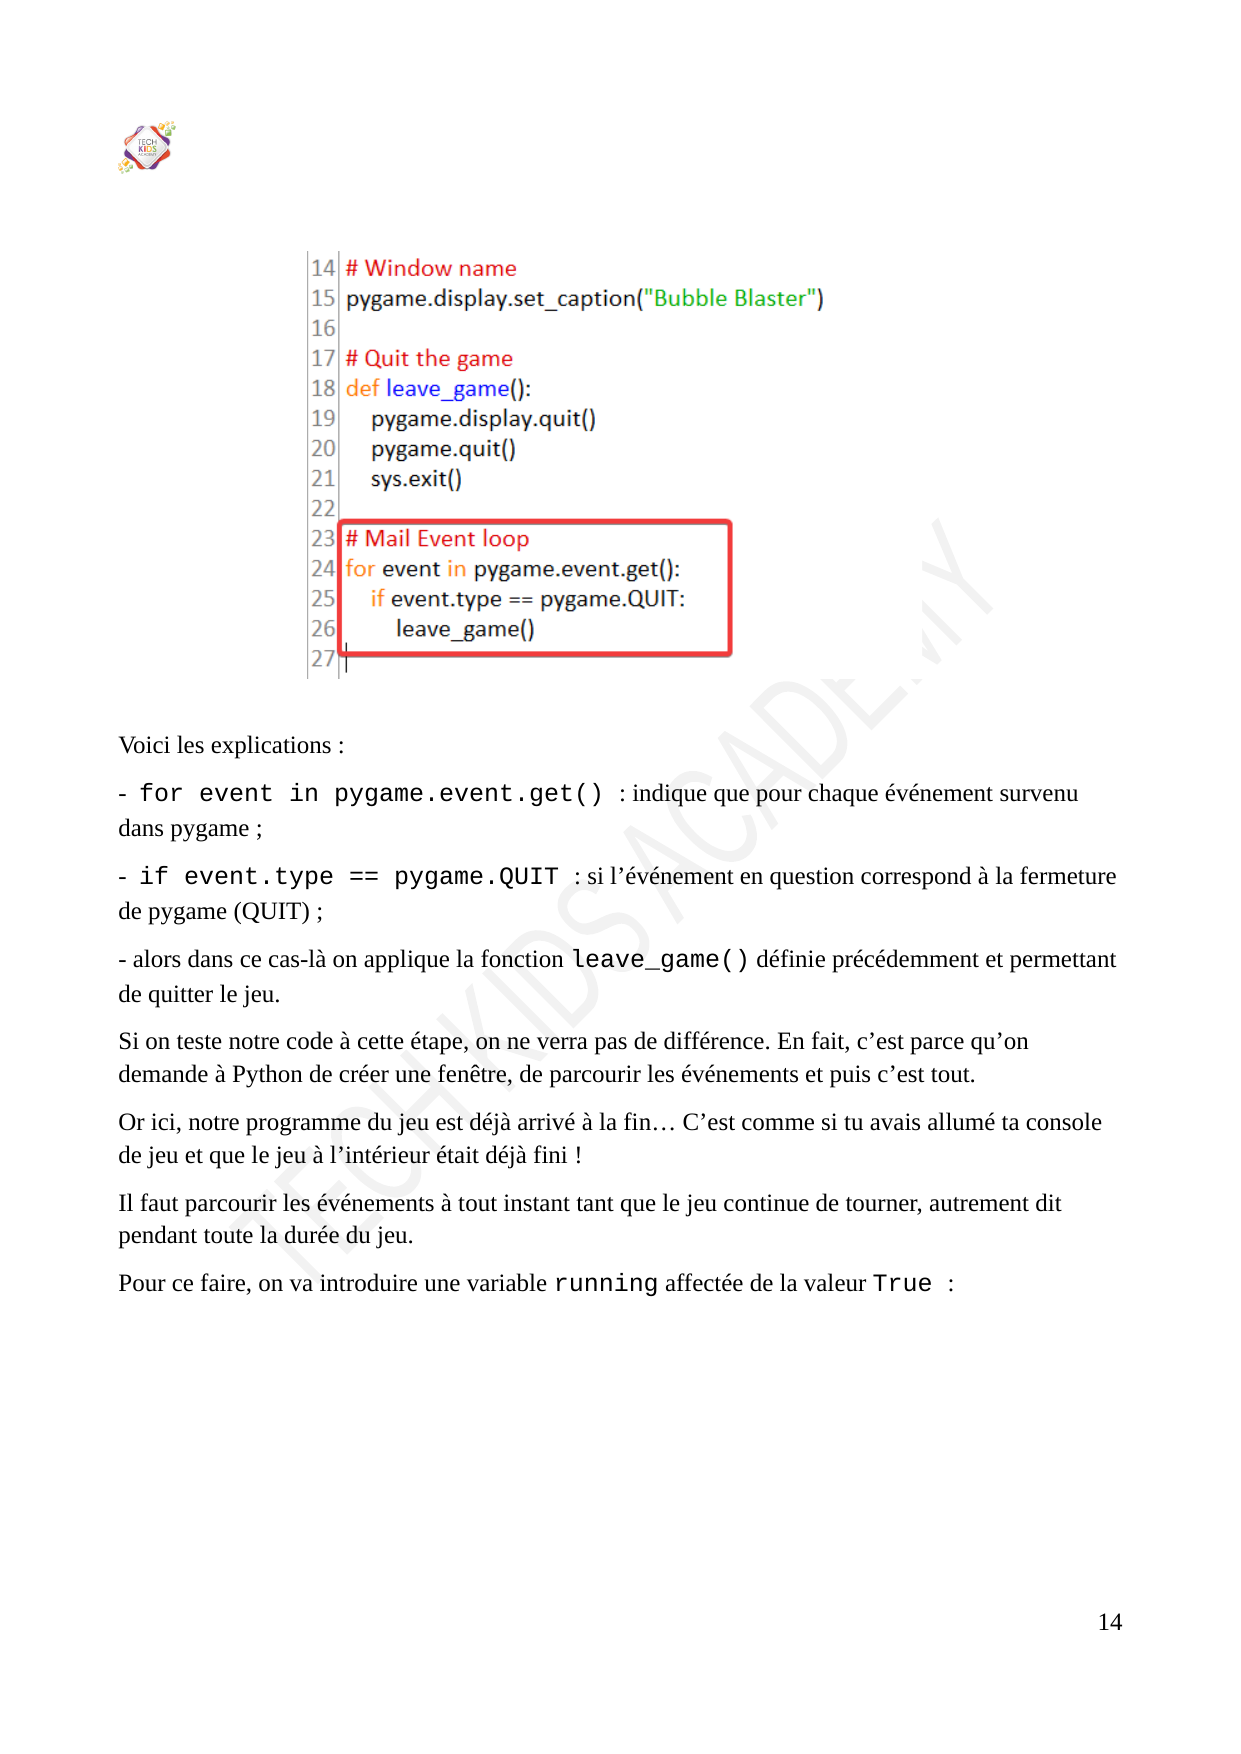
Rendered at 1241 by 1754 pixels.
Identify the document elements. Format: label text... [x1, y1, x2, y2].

text - alors dans ce cas-là on applique la fonction leave_game() définie précédemment et permettant de quitter le jeu. [570, 944, 1122, 1007]
text Voici les explications : [118, 731, 729, 759]
text - for event in pygame.event.get() : indique que pour chaque événement survenu dans pygame ; [118, 778, 691, 842]
text Pour ce faire, on va introduire une variable running affectée de la valeur True : [118, 1268, 1122, 1299]
text Il faut parcourir les événements à tout instant tant que le jeu continue de tourner, autrement dit pendant toute la durée du jeu. [321, 1188, 1122, 1249]
text Il faut parcourir les événements à tout instant tant que le jeu continue de tourner, autrement dit pendant toute la durée du jeu. [118, 1188, 281, 1249]
picture [118, 118, 176, 176]
text - alors dans ce cas-là on applique la fonction leave_game() définie précédemment et permettant de quitter le jeu. [517, 944, 587, 1007]
text - for event in pygame.event.get() : indique que pour chaque événement survenu dans pygame ; [679, 778, 1122, 842]
text - if event.type == pygame.QUIT : si l’événement en question correspond à la fermeture de pygame (QUIT) ; [669, 861, 1122, 925]
text Or ici, notre programme du jeu est déjà arrivé à la fin… C’est comme si tu avais allumé ta console de jeu et que le jeu à l’intérieur était déjà fini ! [118, 1107, 348, 1169]
picture [307, 251, 923, 679]
text - alors dans ce cas-là on applique la fonction leave_game() définie précédemment et permettant de quitter le jeu. [118, 944, 551, 1007]
text [844, 731, 1122, 759]
text [727, 731, 800, 759]
text Or ici, notre programme du jeu est déjà arrivé à la fin… C’est comme si tu avais allumé ta console de jeu et que le jeu à l’intérieur était déjà fini ! [342, 1107, 1122, 1169]
text - if event.type == pygame.QUIT : si l’événement en question correspond à la fermeture de pygame (QUIT) ; [118, 861, 677, 925]
text Il faut parcourir les événements à tout instant tant que le jeu continue de tourner, autrement dit pendant toute la durée du jeu. [260, 1188, 340, 1249]
text Si on teste notre code à cette étape, on ne verra pas de différence. En fait, c’est parce qu’on demande à Python de créer une fenêtre, de parcourir les événements et puis c’est tout. [483, 1026, 1122, 1088]
text [788, 731, 836, 759]
text Si on teste notre code à cette étape, on ne verra pas de différence. En fait, c’est parce qu’on demande à Python de créer une fenêtre, de parcourir les événements et puis c’est tout. [118, 1026, 503, 1088]
